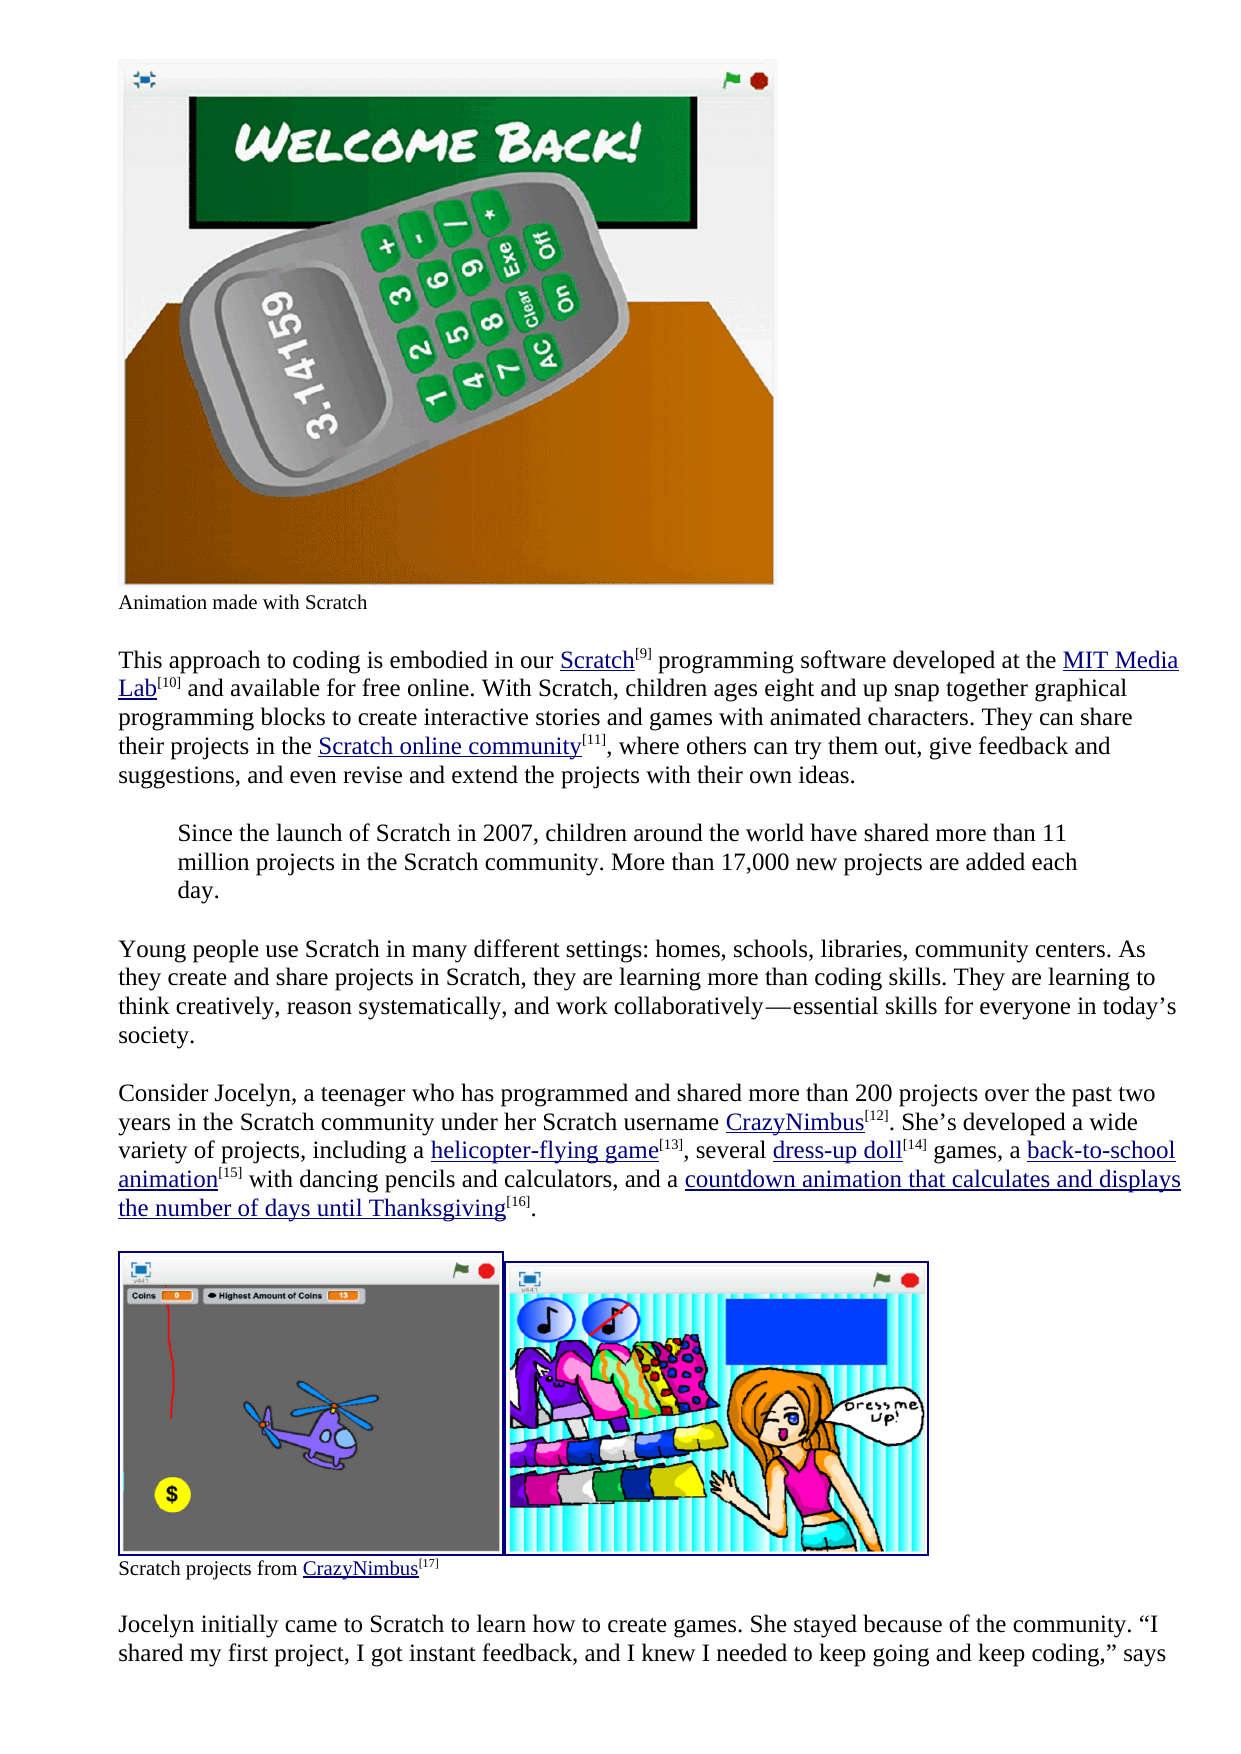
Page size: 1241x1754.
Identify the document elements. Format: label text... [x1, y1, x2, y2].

text Since the launch of Scratch in 2007, children around the world have shared more than 11 million projects in the Scratch community. More than 17,000 new projects are added each day. [177, 818, 1122, 904]
text This approach to coding is embodied in our Scratch programming software developed at the MIT Media Lab and available for free online. With Scratch, children ages eight and up snap together graphical programming blocks to create interactive stories and games with animated characters. They can share their projects in the Scratch online community, where others can try them out, give feedback and suggestions, and even revise and extend the projects with their own ideas. [118, 645, 1181, 788]
picture [506, 1263, 927, 1554]
text Animation made with Scratch [118, 59, 1181, 615]
text Jocelyn initially came to Scratch to learn how to create games. She stayed because of the community. “I shared my first project, I got instant feedback, and I knew I needed to keep going and keep coding,” says [118, 1609, 1181, 1667]
picture [118, 59, 778, 587]
text Young people use Scratch in many different settings: homes, schools, libraries, community centers. As they create and share projects in Scratch, they are learning more than coding skills. They are learning to think creatively, reason systematically, and work collaboratively — essential skills for everyone in today’s society. [118, 934, 1181, 1049]
text Scratch projects from CrazyNimbus [118, 1251, 1181, 1580]
picture [120, 1253, 502, 1554]
text Consider Jocelyn, a teenager who has programmed and shared more than 200 projects over the past two years in the Scratch community under her Scratch username CrazyNimbus. She’s developed a wide variety of projects, including a helicopter-flying game, several dress-up doll games, a back-to-school animation with dancing pencils and calculators, and a countdown animation that calculates and displays the number of days until Thanksgiving. [118, 1078, 1181, 1222]
